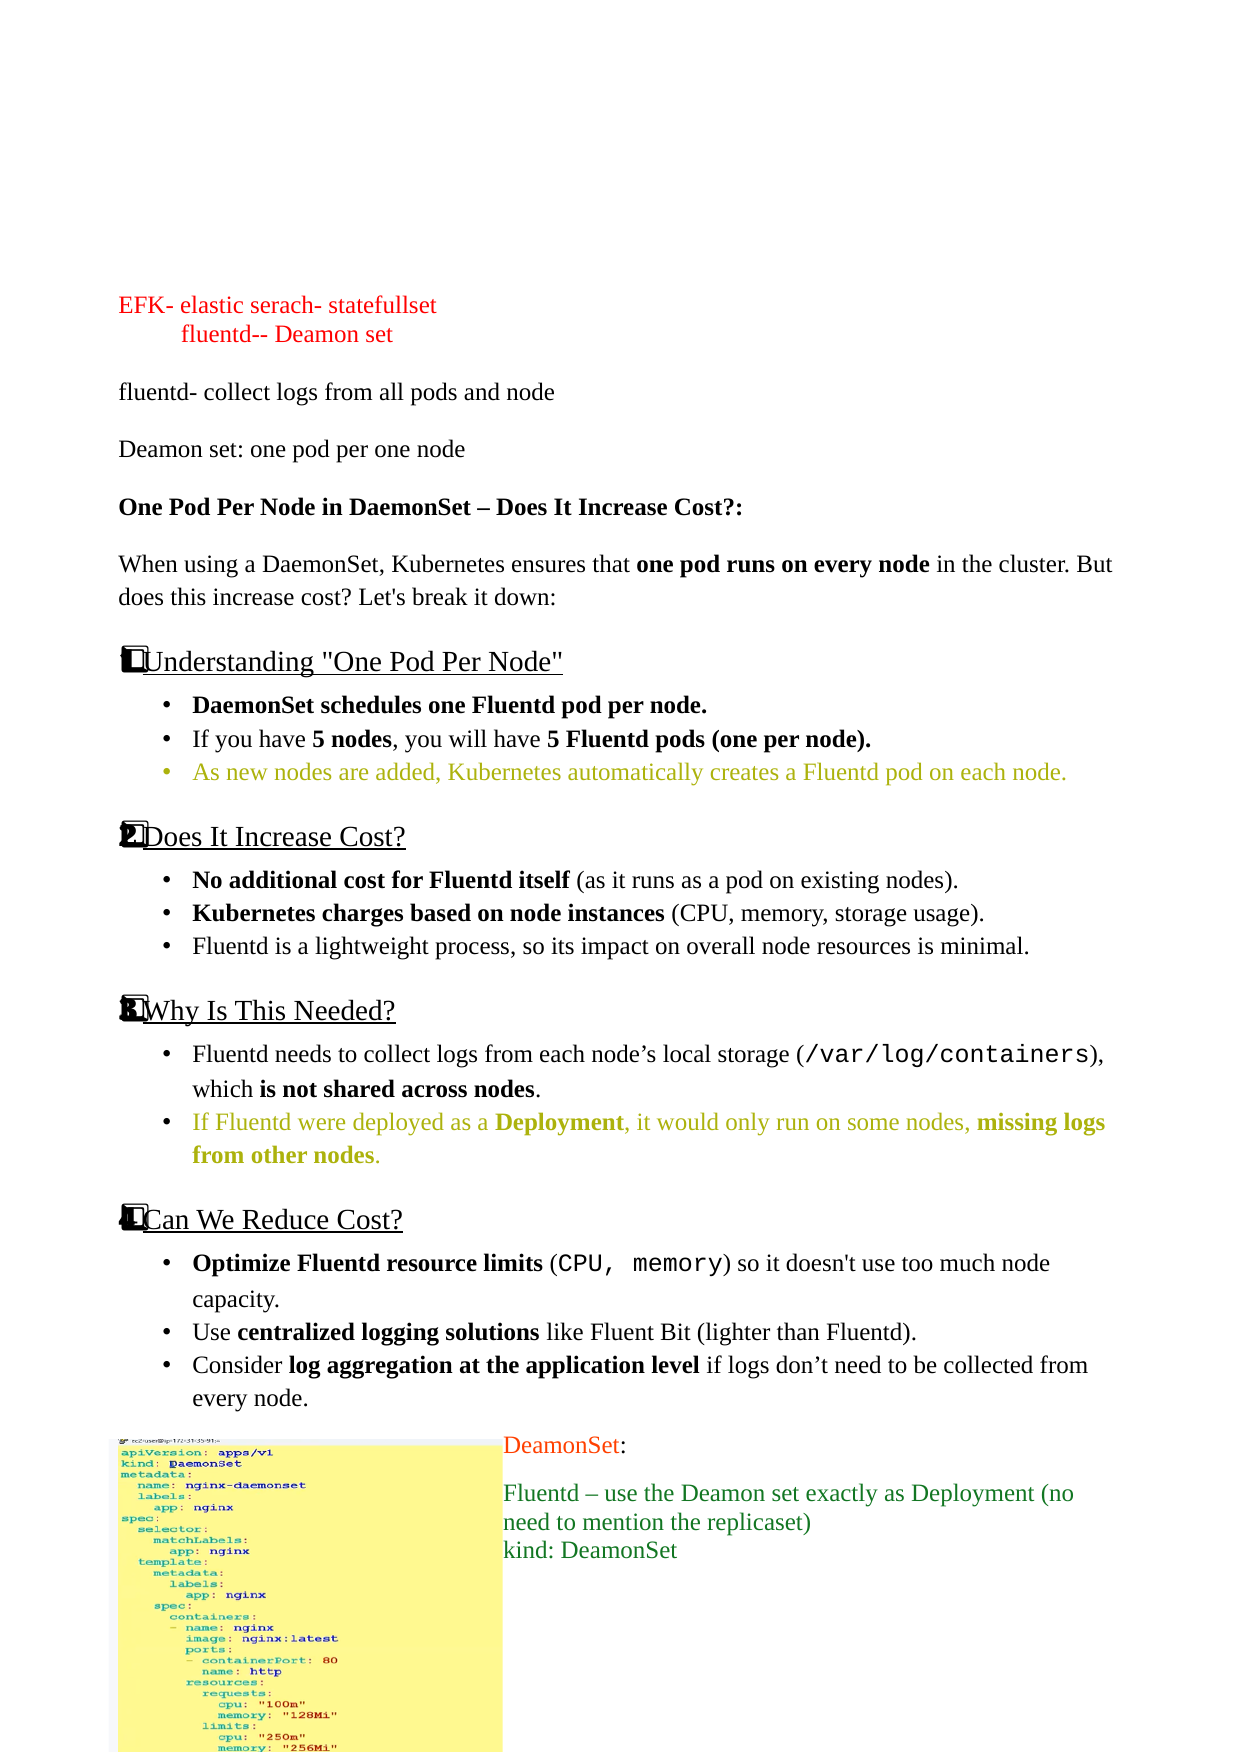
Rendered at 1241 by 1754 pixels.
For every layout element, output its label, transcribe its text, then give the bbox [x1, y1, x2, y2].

subtitle 2️⃣ Does It Increase Cost? [118, 819, 1122, 852]
text EFK- elastic serach- statefullset [118, 291, 1122, 319]
list Fluentd needs to collect logs from each node’s local storage (/var/log/containers), which is not shared across nodes. [162, 1039, 1122, 1103]
list As new nodes are added, Kubernetes automatically creates a Fluentd pod on each node. [162, 757, 1122, 785]
list DaemonSet schedules one Fluentd pod per node. [162, 691, 1122, 719]
subtitle 4️⃣ Can We Reduce Cost? [118, 1202, 1122, 1236]
list Optimize Fluentd resource limits (CPU, memory) so it doesn't use too much node capacity. [162, 1248, 1122, 1312]
subtitle 1️⃣ Understanding "One Pod Per Node" [118, 644, 1122, 678]
text When using a DaemonSet, Kubernetes ensures that one pod runs on every node in the cluster. But does this increase cost? Let's break it down: [118, 549, 1122, 611]
list Fluentd is a lightweight process, so its impact on overall node resources is minimal. [162, 931, 1122, 960]
text fluentd- collect logs from all pods and node [118, 377, 1122, 406]
text fluentd-- Deamon set [118, 319, 1122, 348]
subtitle 3️⃣ Why Is This Needed? [118, 993, 1122, 1027]
list Kubernetes charges based on node instances (CPU, memory, storage usage). [162, 898, 1122, 927]
text Deamon set: one pod per one node One Pod Per Node in DaemonSet – Does It Increase Cost?: [118, 406, 1122, 521]
list No additional cost for Fluentd itself (as it runs as a pod on existing nodes). [162, 865, 1122, 894]
list Consider log aggregation at the application level if logs don’t need to be collected from every node. [162, 1350, 1122, 1411]
text Fluentd – use the Deamon set exactly as Deployment (no need to mention the replicaset) kind: DeamonSet [503, 1478, 1122, 1564]
picture [108, 1439, 503, 1752]
list If Fluentd were deployed as a Deployment, it would only run on some nodes, missing logs from other nodes. [162, 1107, 1122, 1169]
list Use centralized logging solutions like Fluent Bit (lighter than Fluentd). [162, 1317, 1122, 1345]
list If you have 5 nodes, you will have 5 Fluentd pods (one per node). [162, 724, 1122, 752]
text DeamonSet: [118, 1430, 1122, 1459]
